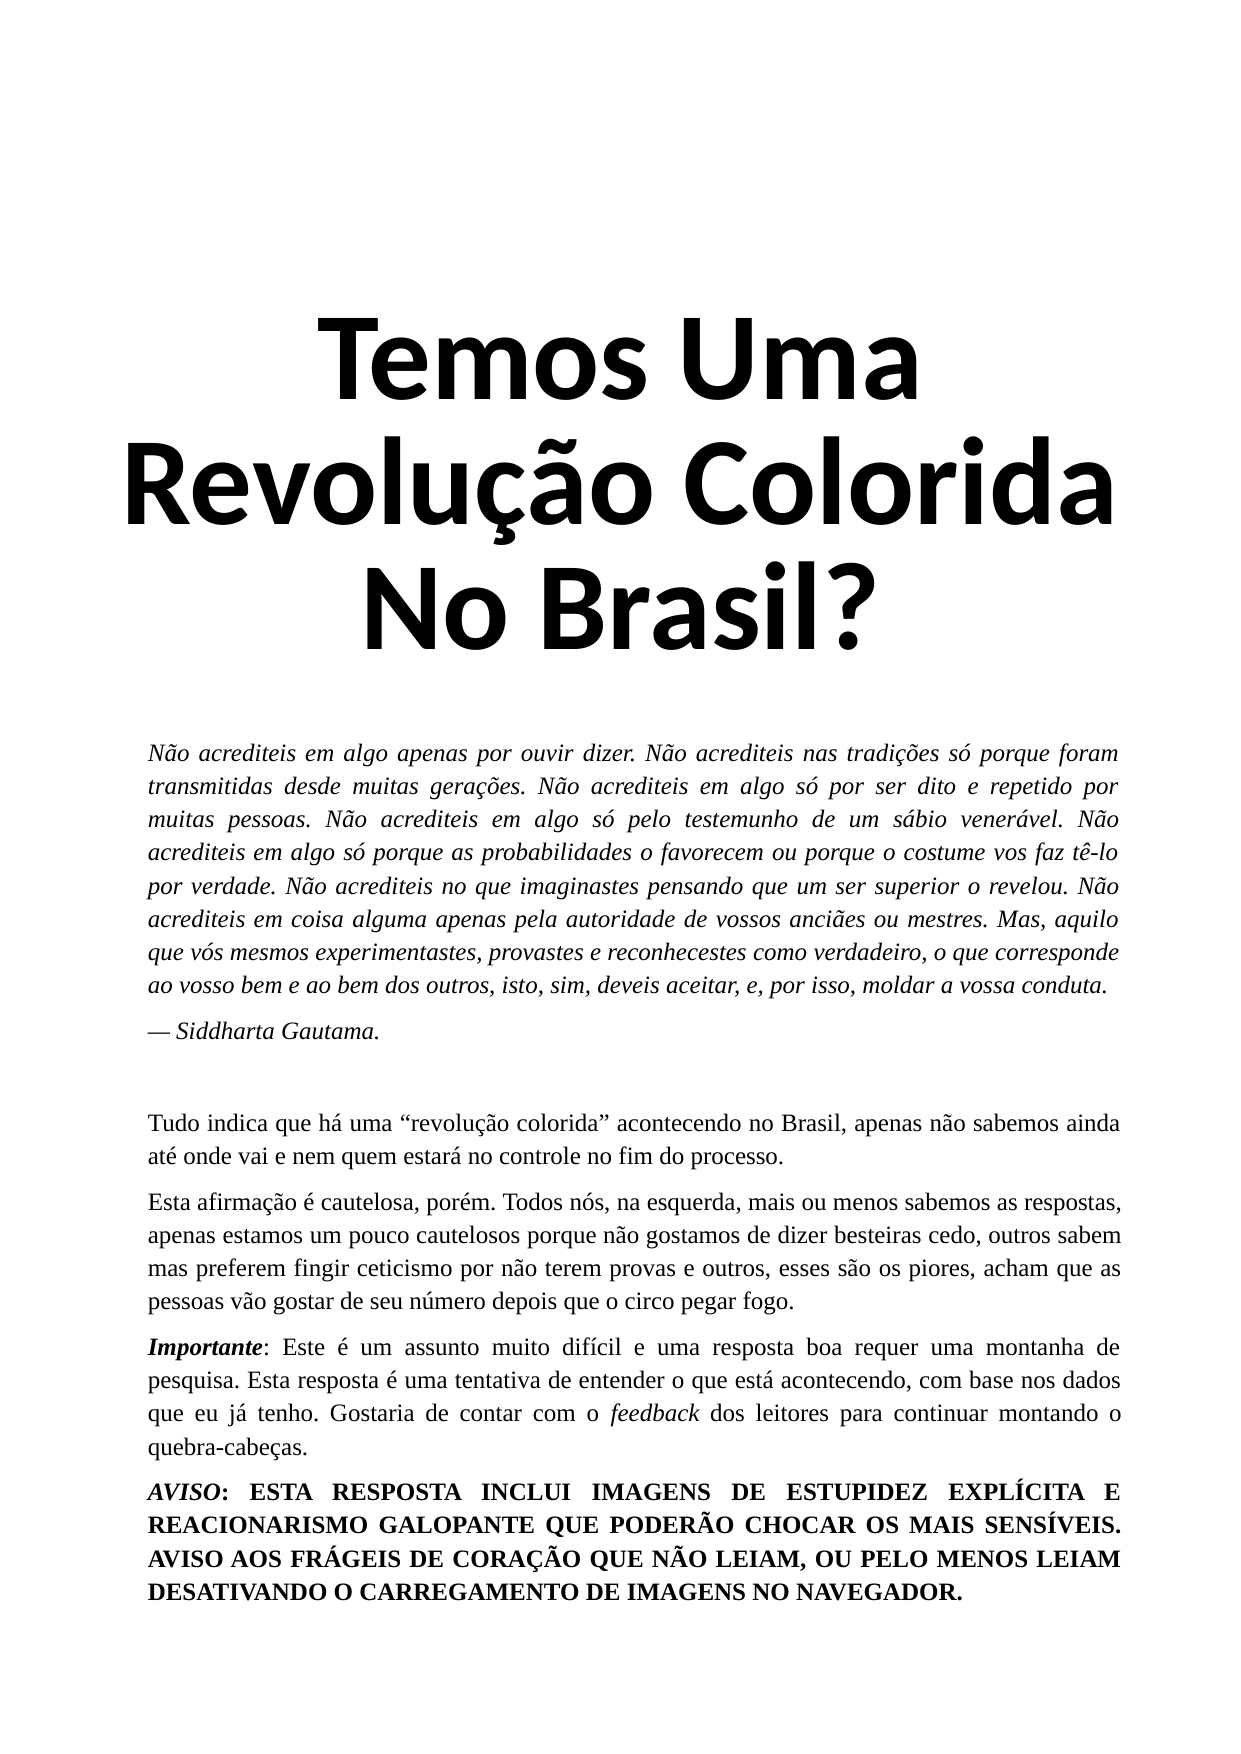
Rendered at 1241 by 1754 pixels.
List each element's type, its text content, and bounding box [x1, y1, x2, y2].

text Importante: Este é um assunto muito difícil e uma resposta boa requer uma montanha de pesquisa. Esta resposta é uma tentativa de entender o que está acontecendo, com base nos dados que eu já tenho. Gostaria de contar com o feedback dos leitores para continuar montando o quebra-cabeças. [148, 1333, 1122, 1460]
text AVISO: ESTA RESPOSTA INCLUI IMAGENS DE ESTUPIDEZ EXPLÍCITA E REACIONARISMO GALOPANTE QUE PODERÃO CHOCAR OS MAIS SENSÍVEIS. AVISO AOS FRÁGEIS DE CORAÇÃO QUE NÃO LEIAM, OU PELO MENOS LEIAM DESATIVANDO O CARREGAMENTO DE IMAGENS NO NAVEGADOR. [148, 1478, 1122, 1606]
text Tudo indica que há uma “revolução colorida” acontecendo no Brasil, apenas não sabemos ainda até onde vai e nem quem estará no controle no fim do processo. [148, 1109, 1122, 1169]
text Esta afirmação é cautelosa, porém. Todos nós, na esquerda, mais ou menos sabemos as respostas, apenas estamos um pouco cautelosos porque não gostamos de dizer besteiras cedo, outros sabem mas preferem fingir ceticismo por não terem provas e outros, esses são os piores, acham que as pessoas vão gostar de seu número depois que o circo pegar fogo. [148, 1188, 1122, 1315]
text — Siddharta Gautama. [148, 1017, 1122, 1045]
title Temos Uma Revolução Colorida No Brasil? [118, 306, 1122, 681]
text Não acrediteis em algo apenas por ouvir dizer. Não acrediteis nas tradições só porque foram transmitidas desde muitas gerações. Não acrediteis em algo só por ser dito e repetido por muitas pessoas. Não acrediteis em algo só pelo testemunho de um sábio venerável. Não acrediteis em algo só porque as probabilidades o favorecem ou porque o costume vos faz tê-lo por verdade. Não acrediteis no que imaginastes pensando que um ser superior o revelou. Não acrediteis em coisa alguma apenas pela autoridade de vossos anciães ou mestres. Mas, aquilo que vós mesmos experimentastes, provastes e reconhecestes como verdadeiro, o que corresponde ao vosso bem e ao bem dos outros, isto, sim, deveis aceitar, e, por isso, moldar a vossa conduta. [148, 739, 1122, 999]
